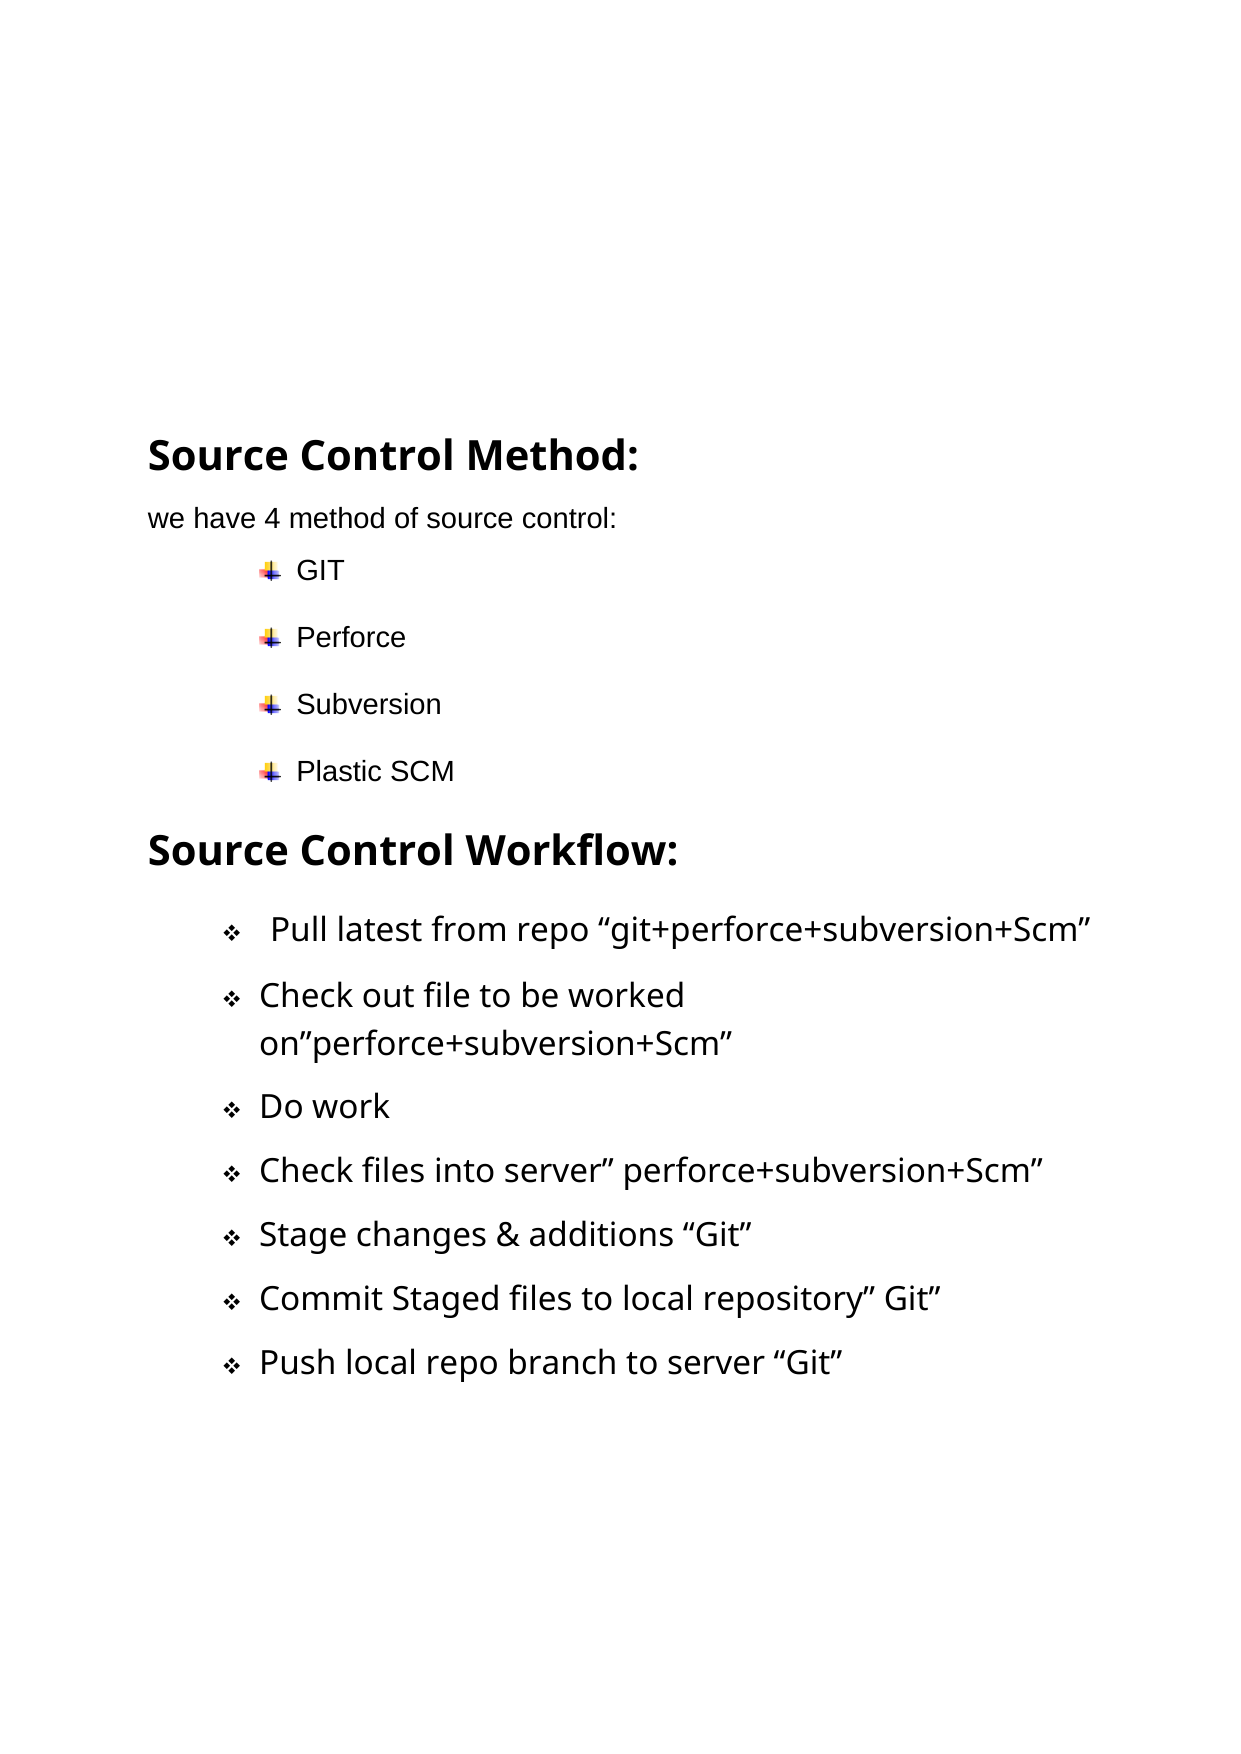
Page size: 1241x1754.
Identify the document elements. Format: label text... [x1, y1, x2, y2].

list Do work [221, 1083, 1093, 1129]
list Check out file to be worked on”perforce+subversion+Scm” [221, 972, 1093, 1065]
text we have 4 method of source control: [148, 502, 1093, 535]
list Check files into server” perforce+subversion+Scm” [221, 1147, 1093, 1192]
list Pull latest from repo “git+perforce+subversion+Scm” [221, 897, 1093, 953]
list Plastic SCM [258, 754, 1093, 787]
list Perforce [258, 620, 1093, 653]
list Subversion [258, 687, 1093, 721]
text Source Control Workflow: [148, 821, 1093, 878]
list Commit Staged files to local repository” Git” [221, 1275, 1093, 1320]
list GIT [258, 553, 1093, 587]
list Stage changes & additions “Git” [221, 1211, 1093, 1256]
text Source Control Method: [148, 426, 1093, 483]
list Push local repo branch to server “Git” [221, 1339, 1093, 1384]
